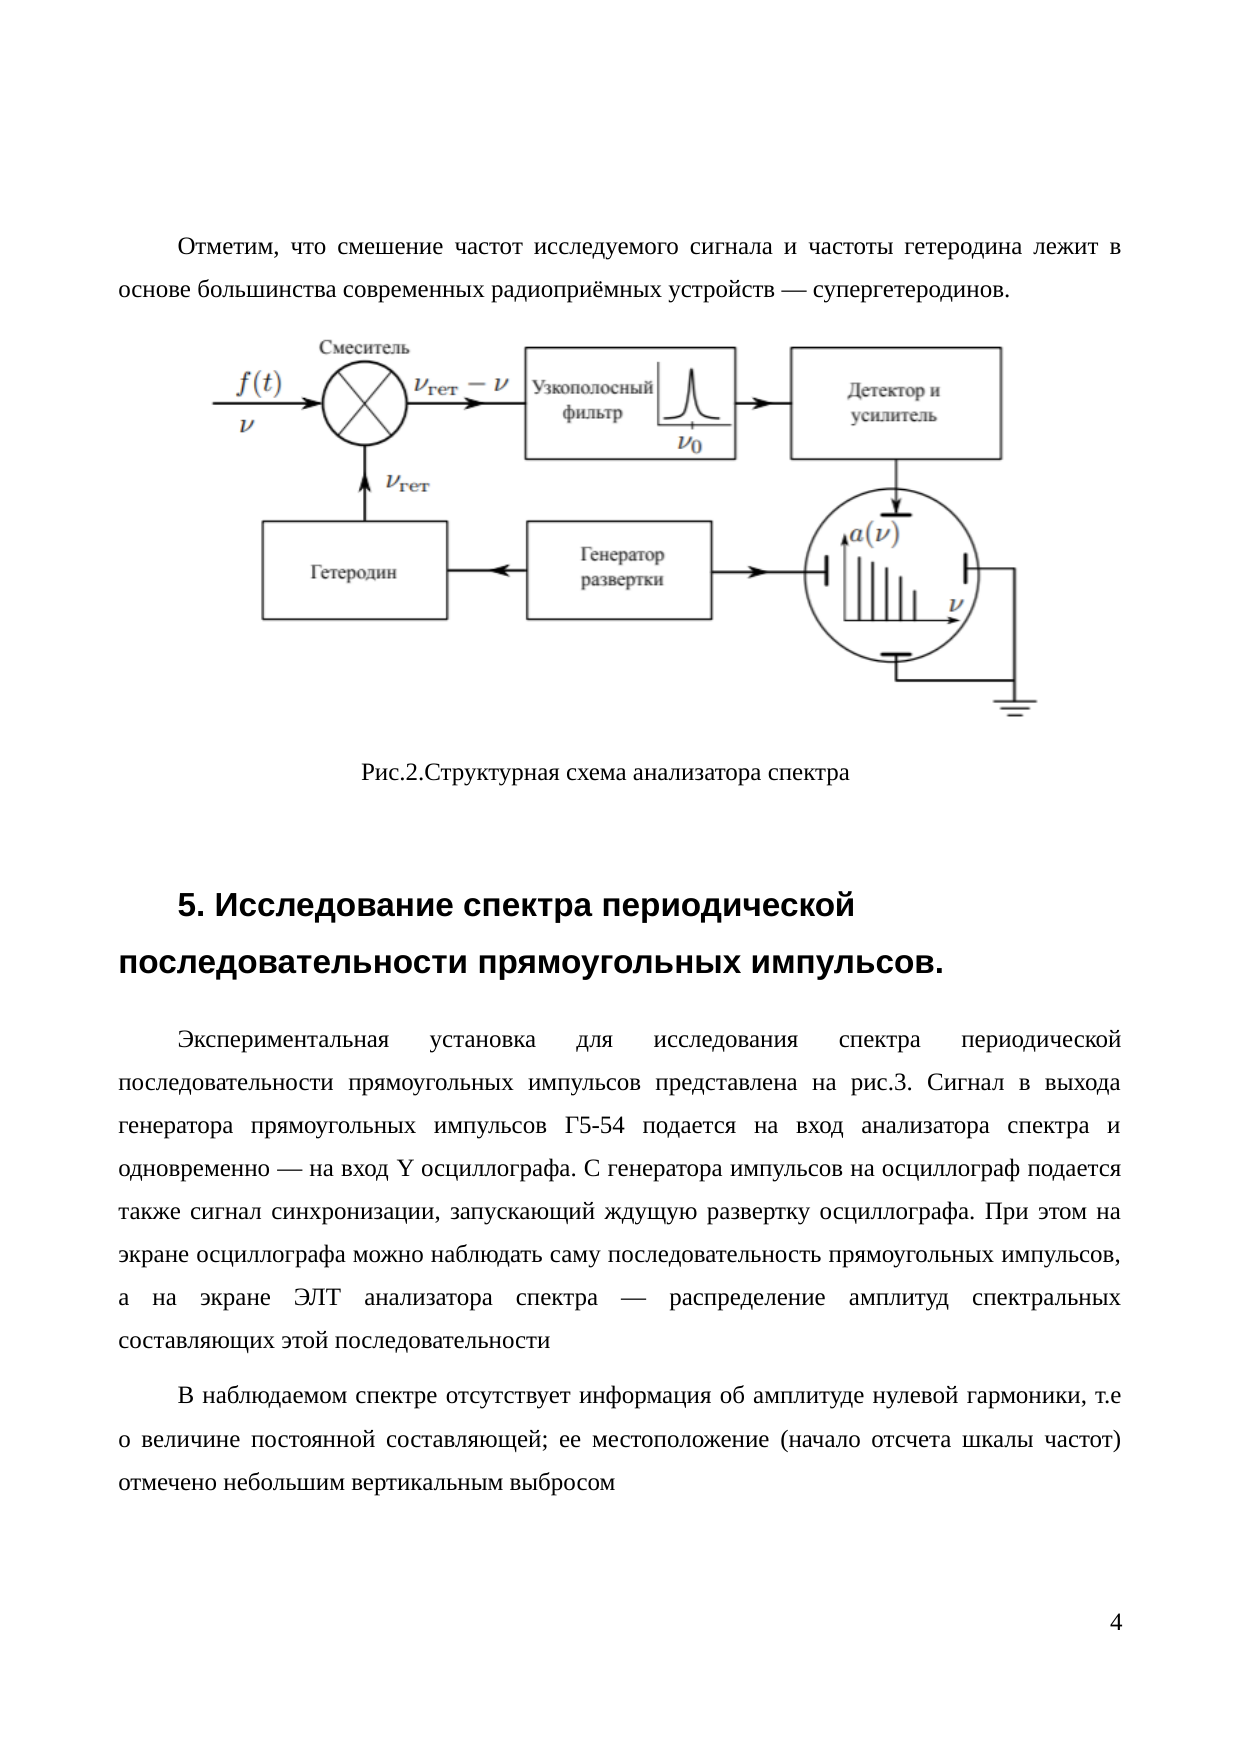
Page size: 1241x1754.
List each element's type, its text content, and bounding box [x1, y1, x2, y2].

text Экспериментальная установка для исследования спектра периодической последовательности прямоугольных импульсов представлена на рис.3. Сигнал в выхода генератора прямоугольных импульсов Г5-54 подается на вход анализатора спектра и одновременно — на вход Y осциллографа. С генератора импульсов на осциллограф подается также сигнал синхронизации, запускающий ждущую развертку осциллографа. При этом на экране осциллографа можно наблюдать саму последовательность прямоугольных импульсов, а на экране ЭЛТ анализатора спектра — распределение амплитуд спектральных составляющих этой последовательности [118, 1024, 1122, 1354]
subtitle Исследование спектра периодической последовательности прямоугольных импульсов. [118, 885, 1122, 981]
picture [191, 329, 1049, 729]
text В наблюдаемом спектре отсутствует информация об амплитуде нулевой гармоники, т.е о величине постоянной составляющей; ее местоположение (начало отсчета шкалы частот) отмечено небольшим вертикальным выбросом [118, 1381, 1122, 1496]
text Рис.2.Структурная схема анализатора спектра [118, 757, 1093, 786]
text Отметим, что смешение частот исследуемого сигнала и частоты гетеродина лежит в основе большинства современных радиоприёмных устройств — супергетеродинов. [118, 231, 1122, 303]
